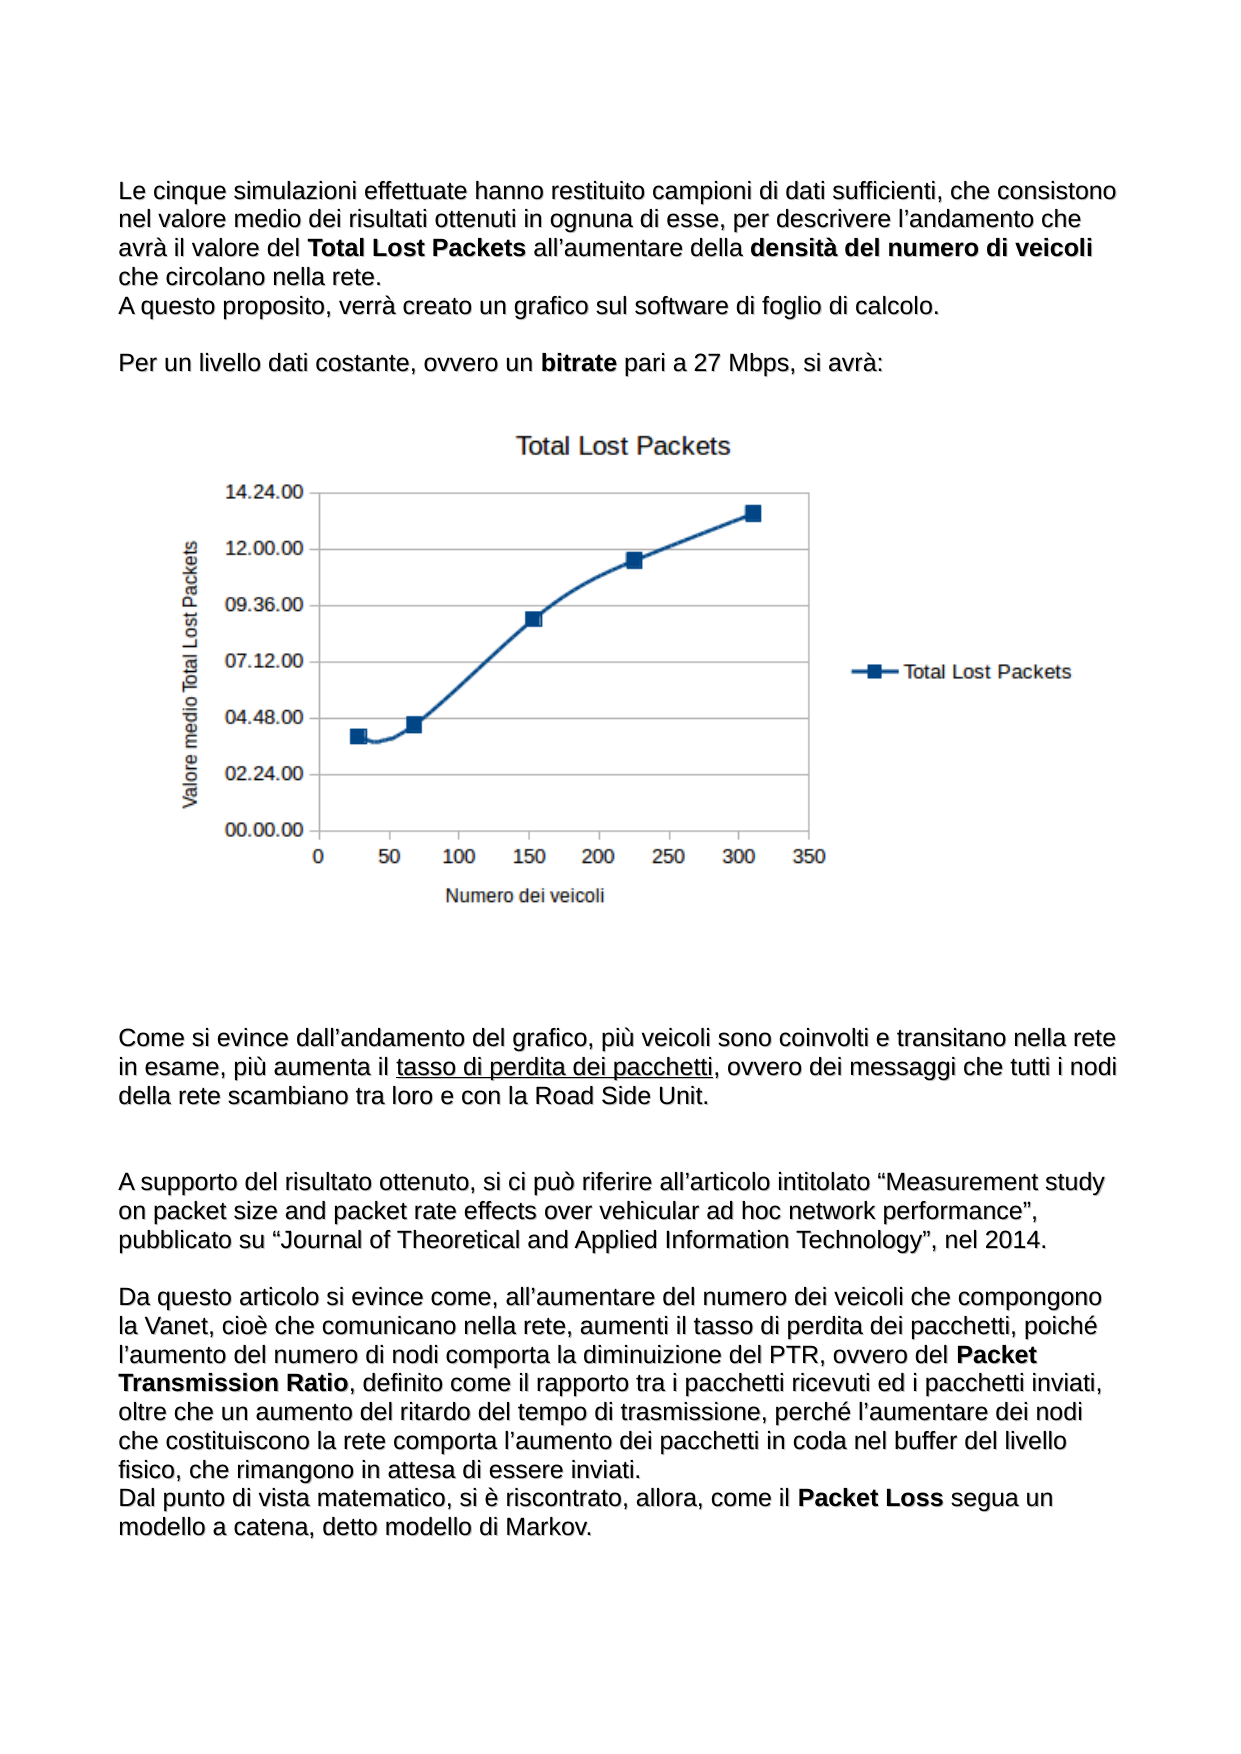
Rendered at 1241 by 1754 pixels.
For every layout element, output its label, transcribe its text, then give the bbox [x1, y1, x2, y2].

text A supporto del risultato ottenuto, si ci può riferire all’articolo intitolato “Measurement study on packet size and packet rate effects over vehicular ad hoc network performance”, pubblicato su “Journal of Theoretical and Applied Information Technology”, nel 2014. [118, 1167, 1122, 1253]
text Per un livello dati costante, ovvero un bitrate pari a 27 Mbps, si avrà: [118, 348, 1122, 377]
text Come si evince dall’andamento del grafico, più veicoli sono coinvolti e transitano nella rete in esame, più aumenta il tasso di perdita dei pacchetti, ovvero dei messaggi che tutti i nodi della rete scambiano tra loro e con la Road Side Unit. [118, 1023, 1122, 1109]
text Dal punto di vista matematico, si è riscontrato, allora, come il Packet Loss segua un modello a catena, detto modello di Markov. [118, 1483, 1122, 1541]
picture [147, 405, 1093, 937]
text Le cinque simulazioni effettuate hanno restituito campioni di dati sufficienti, che consistono nel valore medio dei risultati ottenuti in ognuna di esse, per descrivere l’andamento che avrà il valore del Total Lost Packets all’aumentare della densità del numero di veicoli che circolano nella rete. [118, 176, 1122, 291]
text A questo proposito, verrà creato un grafico sul software di foglio di calcolo. [118, 291, 1122, 319]
text Da questo articolo si evince come, all’aumentare del numero dei veicoli che compongono la Vanet, cioè che comunicano nella rete, aumenti il tasso di perdita dei pacchetti, poiché l’aumento del numero di nodi comporta la diminuizione del PTR, ovvero del Packet Transmission Ratio, definito come il rapporto tra i pacchetti ricevuti ed i pacchetti inviati, oltre che un aumento del ritardo del tempo di trasmissione, perché l’aumentare dei nodi che costituiscono la rete comporta l’aumento dei pacchetti in coda nel buffer del livello fisico, che rimangono in attesa di essere inviati. [118, 1282, 1122, 1483]
